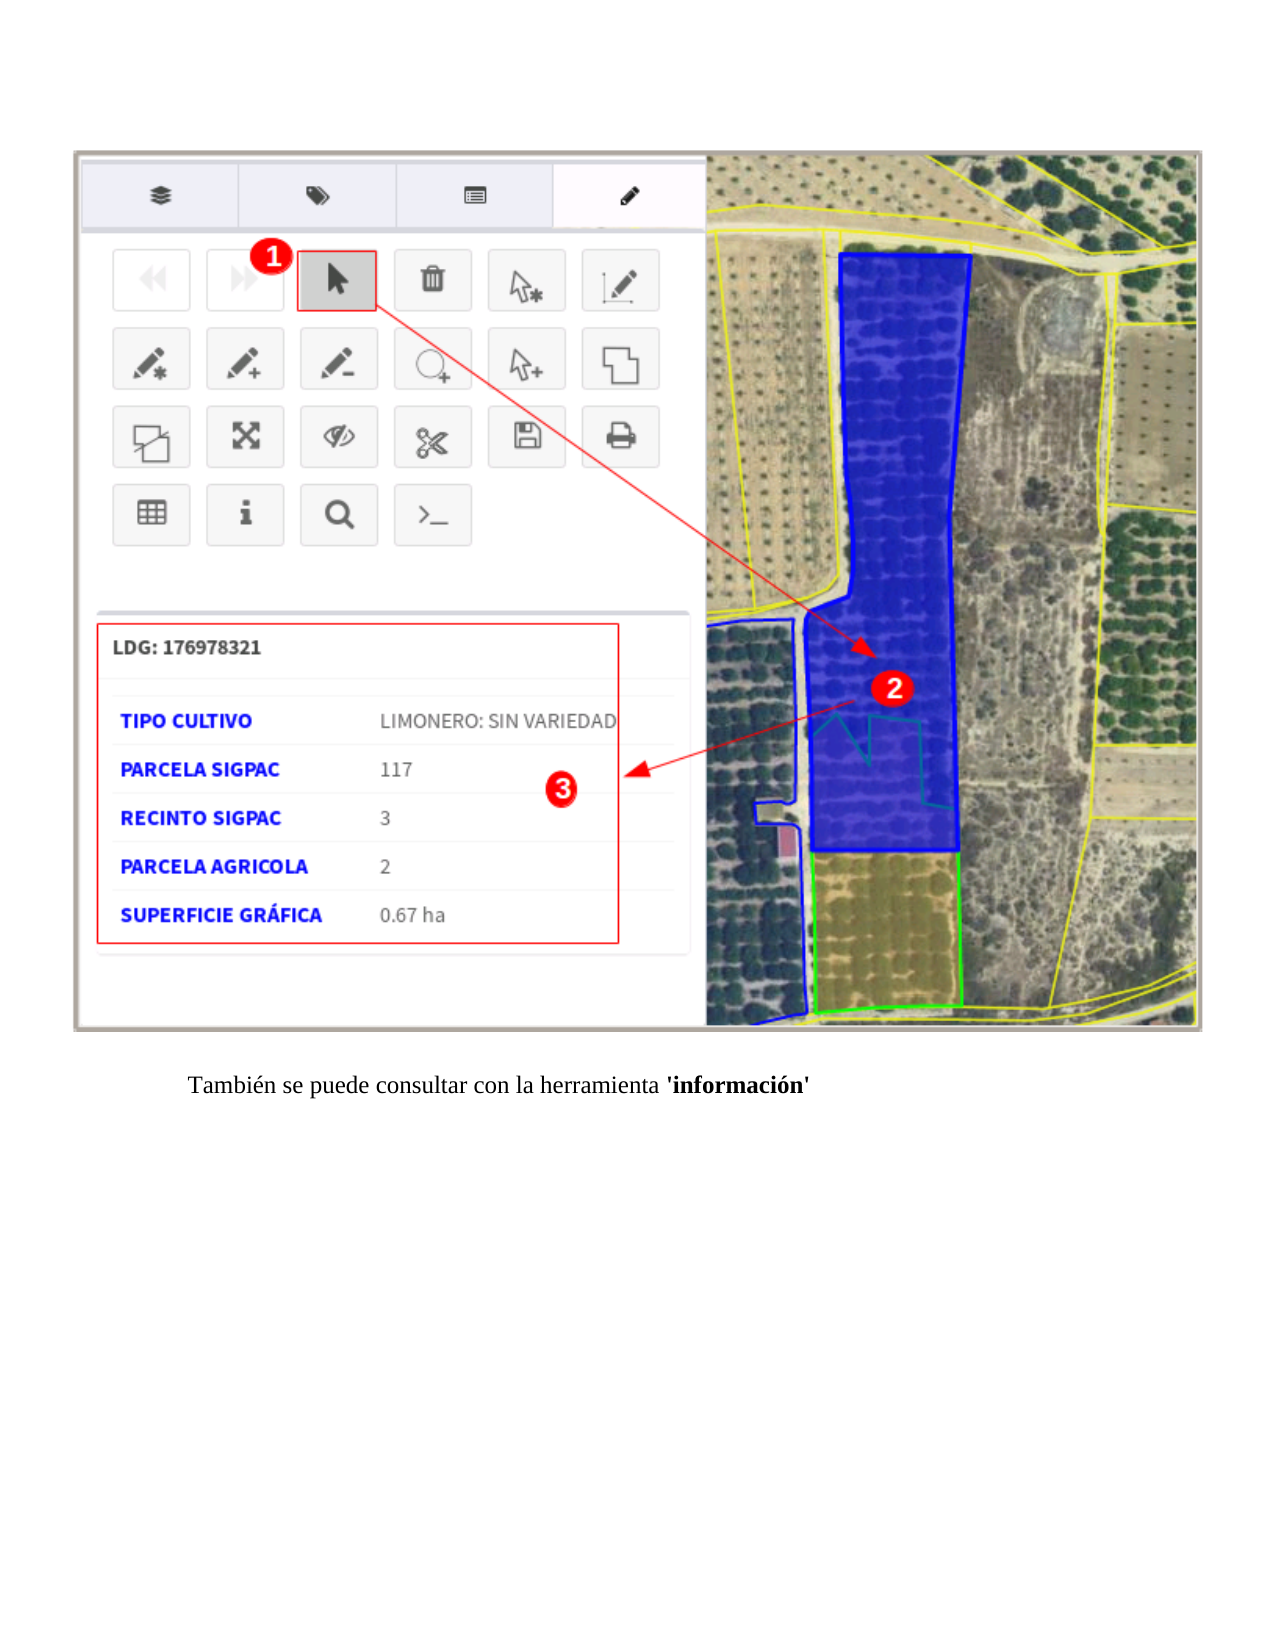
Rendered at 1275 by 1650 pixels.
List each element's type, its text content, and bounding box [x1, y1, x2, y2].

picture [72, 150, 1203, 1032]
text También se puede consultar con la herramienta 'información' [187, 1071, 1087, 1099]
